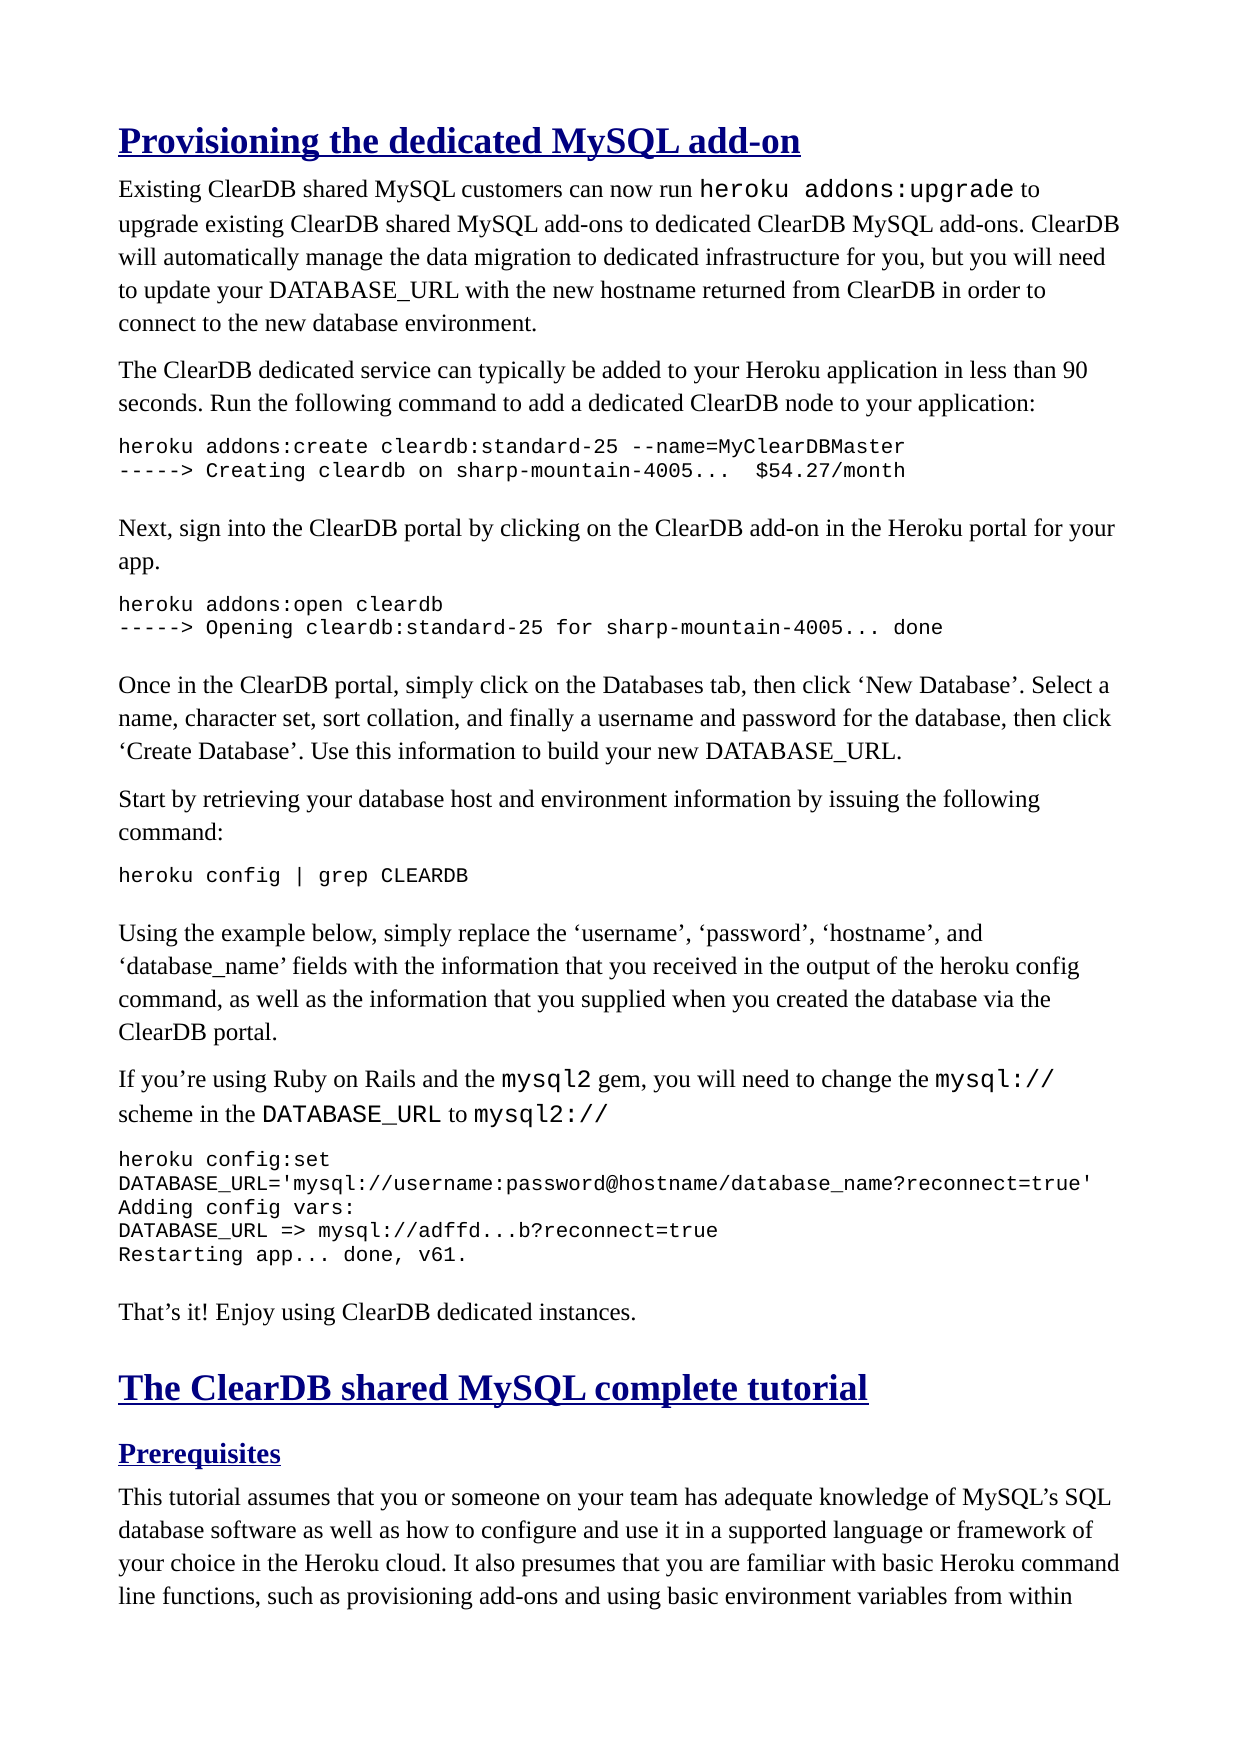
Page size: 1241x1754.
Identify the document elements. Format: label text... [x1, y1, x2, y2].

subtitle Prerequisites [118, 1436, 1122, 1469]
text heroku config:set DATABASE_URL='mysql://username:password@hostname/database_name?reconnect=true' [118, 1149, 1122, 1197]
text The ClearDB dedicated service can typically be added to your Heroku application in less than 90 seconds. Run the following command to add a dedicated ClearDB node to your application: [118, 356, 1122, 417]
text DATABASE_URL => mysql://adffd...b?reconnect=true [118, 1220, 1122, 1244]
text heroku addons:open cleardb [118, 593, 1122, 617]
text Start by retrieving your database host and environment information by issuing the following command: [118, 784, 1122, 846]
text Next, sign into the ClearDB portal by clicking on the ClearDB add-on in the Heroku portal for your app. [118, 513, 1122, 575]
text heroku config | grep CLEARDB [118, 864, 1122, 888]
text Restarting app... done, v61. [118, 1244, 1122, 1268]
text -----> Creating cleardb on sharp-mountain-4005... $54.27/month [118, 460, 1122, 483]
text That’s it! Enjoy using ClearDB dedicated instances. [118, 1297, 1122, 1326]
text Adding config vars: [118, 1197, 1122, 1220]
text This tutorial assumes that you or someone on your team has adequate knowledge of MySQL’s SQL database software as well as how to configure and use it in a supported language or framework of your choice in the Heroku cloud. It also presumes that you are familiar with basic Heroku command line functions, such as provisioning add-ons and using basic environment variables from within [118, 1482, 1122, 1610]
subtitle Provisioning the dedicated MySQL add-on [118, 118, 1122, 161]
text heroku addons:create cleardb:standard-25 --name=MyClearDBMaster [118, 436, 1122, 460]
text If you’re using Ruby on Rails and the mysql2 gem, you will need to change the mysql:// scheme in the DATABASE_URL to mysql2:// [118, 1064, 1122, 1130]
text Using the example below, simply replace the ‘username’, ‘password’, ‘hostname’, and ‘database_name’ fields with the information that you received in the output of the heroku config command, as well as the information that you supplied when you created the database via the ClearDB portal. [118, 918, 1122, 1046]
text Existing ClearDB shared MySQL customers can now run heroku addons:upgrade to upgrade existing ClearDB shared MySQL add-ons to dedicated ClearDB MySQL add-ons. ClearDB will automatically manage the data migration to dedicated infrastructure for you, but you will need to update your DATABASE_URL with the new hostname returned from ClearDB in order to connect to the new database environment. [118, 174, 1122, 337]
text -----> Opening cleardb:standard-25 for sharp-mountain-4005... done [118, 617, 1122, 641]
subtitle The ClearDB shared MySQL complete tutorial [118, 1366, 1122, 1409]
text Once in the ClearDB portal, simply click on the Databases tab, then click ‘New Database’. Select a name, character set, sort collation, and finally a username and password for the database, then click ‘Create Database’. Use this information to build your new DATABASE_URL. [118, 670, 1122, 765]
